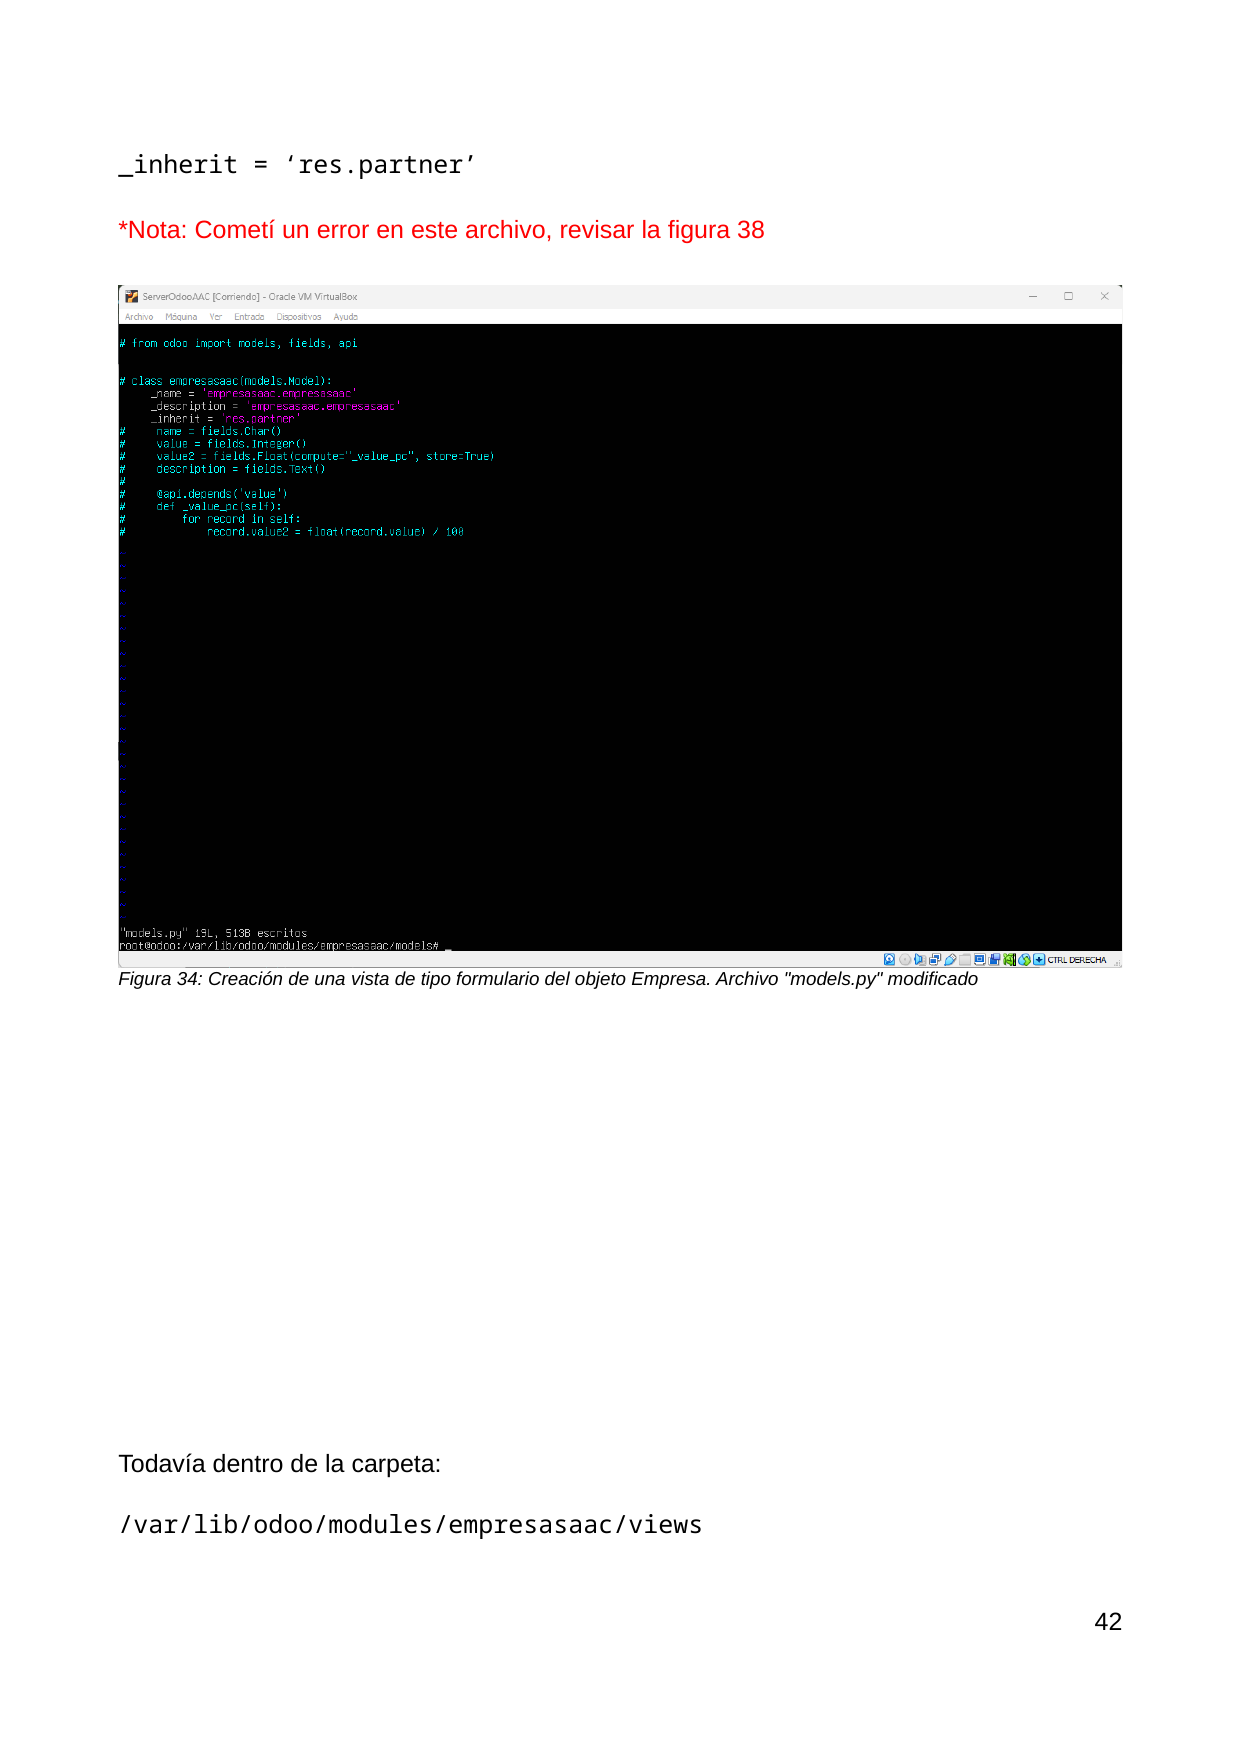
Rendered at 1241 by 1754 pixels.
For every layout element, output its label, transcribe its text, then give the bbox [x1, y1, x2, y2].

text Todavía dentro de la carpeta: [118, 1449, 1122, 1478]
picture [118, 285, 1123, 968]
text Figura 34: Creación de una vista de tipo formulario del objeto Empresa. Archivo "models.py" modificado [118, 968, 1122, 989]
text _inherit = ‘res.partner’ [118, 147, 1122, 181]
text *Nota: Cometí un error en este archivo, revisar la figura 38 [118, 215, 1122, 244]
text /var/lib/odoo/modules/empresasaac/views [118, 1507, 1122, 1541]
